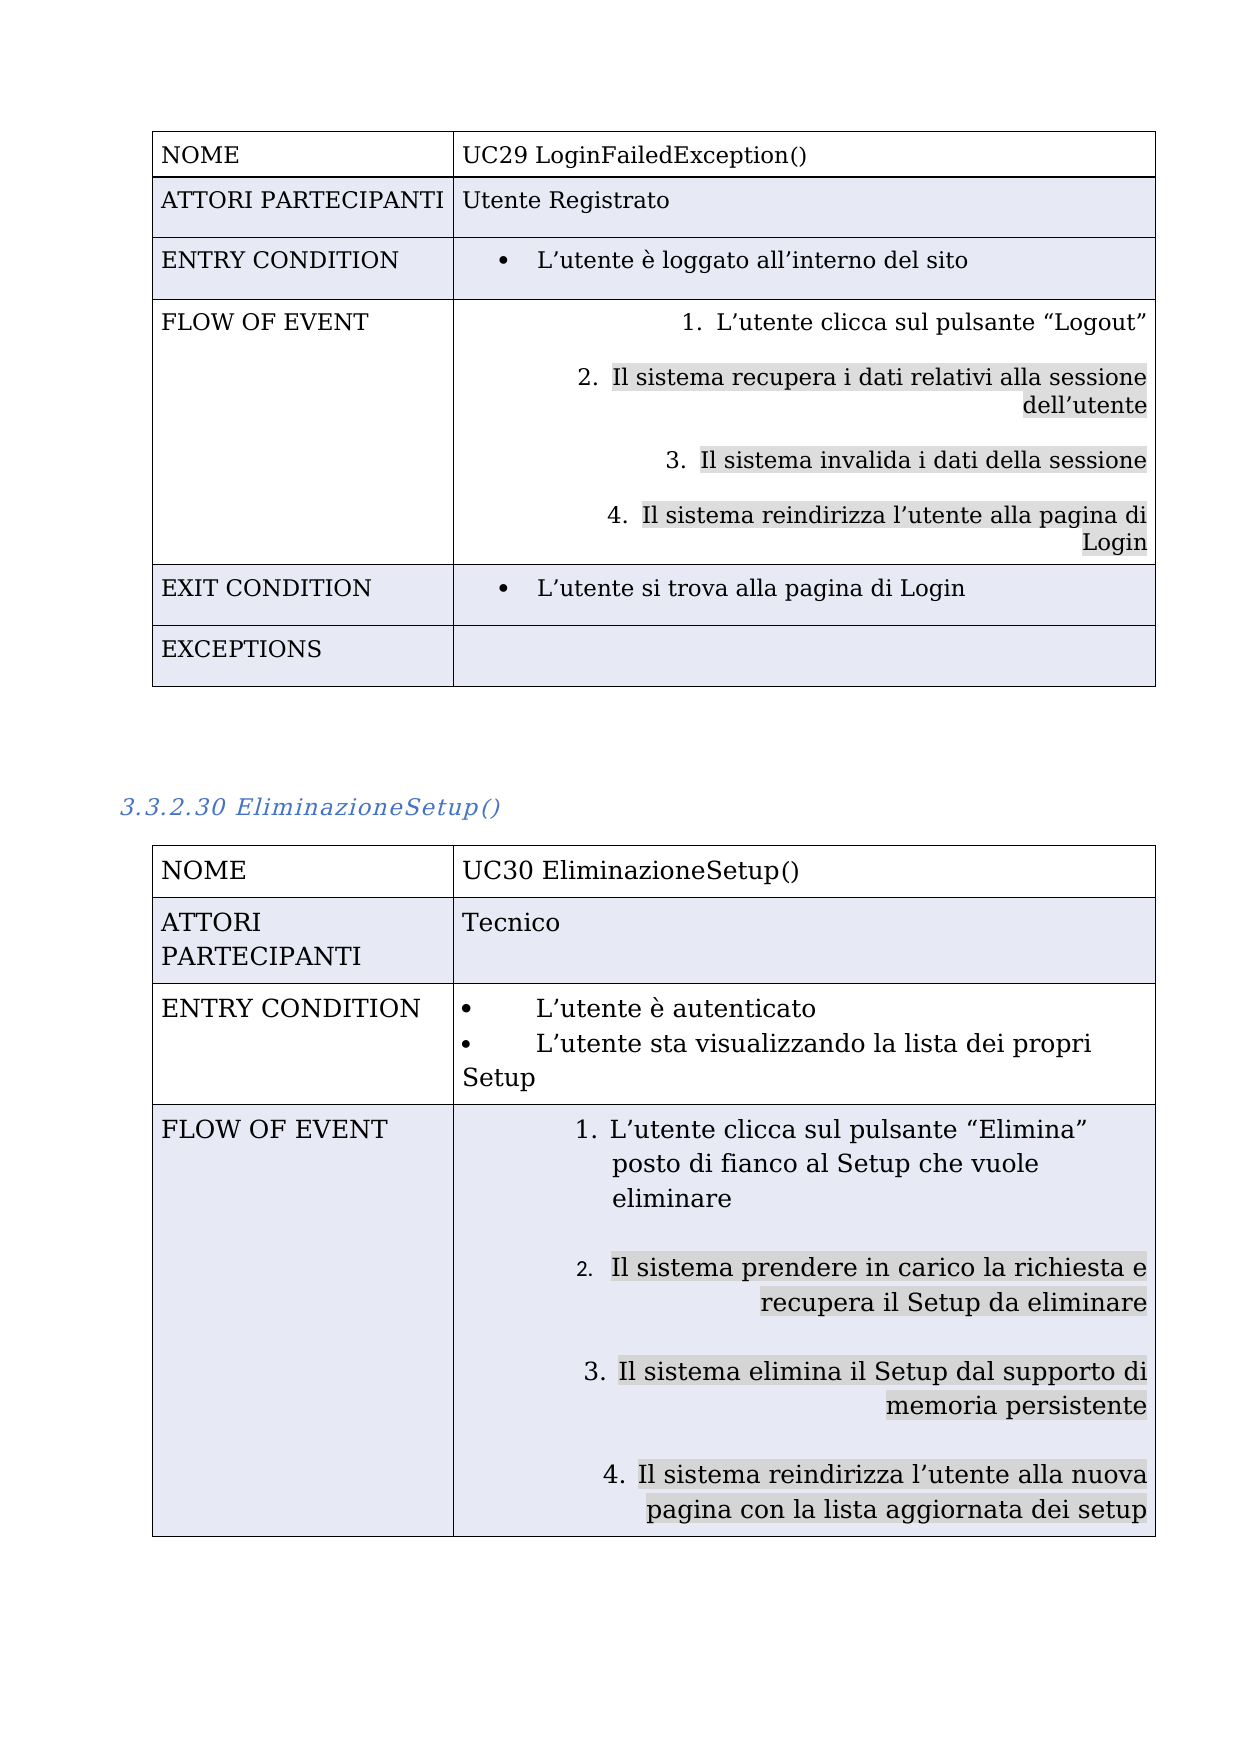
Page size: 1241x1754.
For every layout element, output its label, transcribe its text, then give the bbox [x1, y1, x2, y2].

table_cell ATTORI PARTECIPANTI [153, 898, 453, 983]
table_header NOME [153, 132, 453, 176]
table_cell ATTORI PARTECIPANTI [153, 178, 453, 237]
subtitle 3.3.2.30 EliminazioneSetup() [118, 792, 1122, 820]
table_cell L’utente è autenticato L’utente sta visualizzando la lista dei propri Setup [454, 984, 1155, 1104]
table_cell ENTRY CONDITION [153, 984, 453, 1104]
table_header UC30 EliminazioneSetup() [454, 846, 1155, 897]
table_cell EXCEPTIONS [153, 626, 453, 686]
table_cell L’utente clicca sul pulsante “Elimina” posto di fianco al Setup che vuole eliminare Il sistema prendere in carico la richiesta e recupera il Setup da eliminare Il sistema elimina il Setup dal supporto di memoria persistente Il sistema reindirizza l’utente alla nuova pagina con la lista aggiornata dei setup [454, 1105, 1155, 1536]
table_cell Utente Registrato [454, 178, 1155, 237]
table_cell L’utente si trova alla pagina di Login [454, 565, 1155, 625]
table_header NOME [153, 846, 453, 897]
table_cell ENTRY CONDITION [153, 238, 453, 299]
table_cell FLOW OF EVENT [153, 1105, 453, 1536]
table_cell L’utente clicca sul pulsante “Logout” Il sistema recupera i dati relativi alla sessione dell’utente Il sistema invalida i dati della sessione Il sistema reindirizza l’utente alla pagina di Login [454, 300, 1155, 564]
table_cell L’utente è loggato all’interno del sito [454, 238, 1155, 299]
table_cell Tecnico [454, 898, 1155, 983]
table_cell EXIT CONDITION [153, 565, 453, 625]
table_cell FLOW OF EVENT [153, 300, 453, 564]
table_cell [454, 626, 1155, 686]
table_header UC29 LoginFailedException() [454, 132, 1155, 176]
